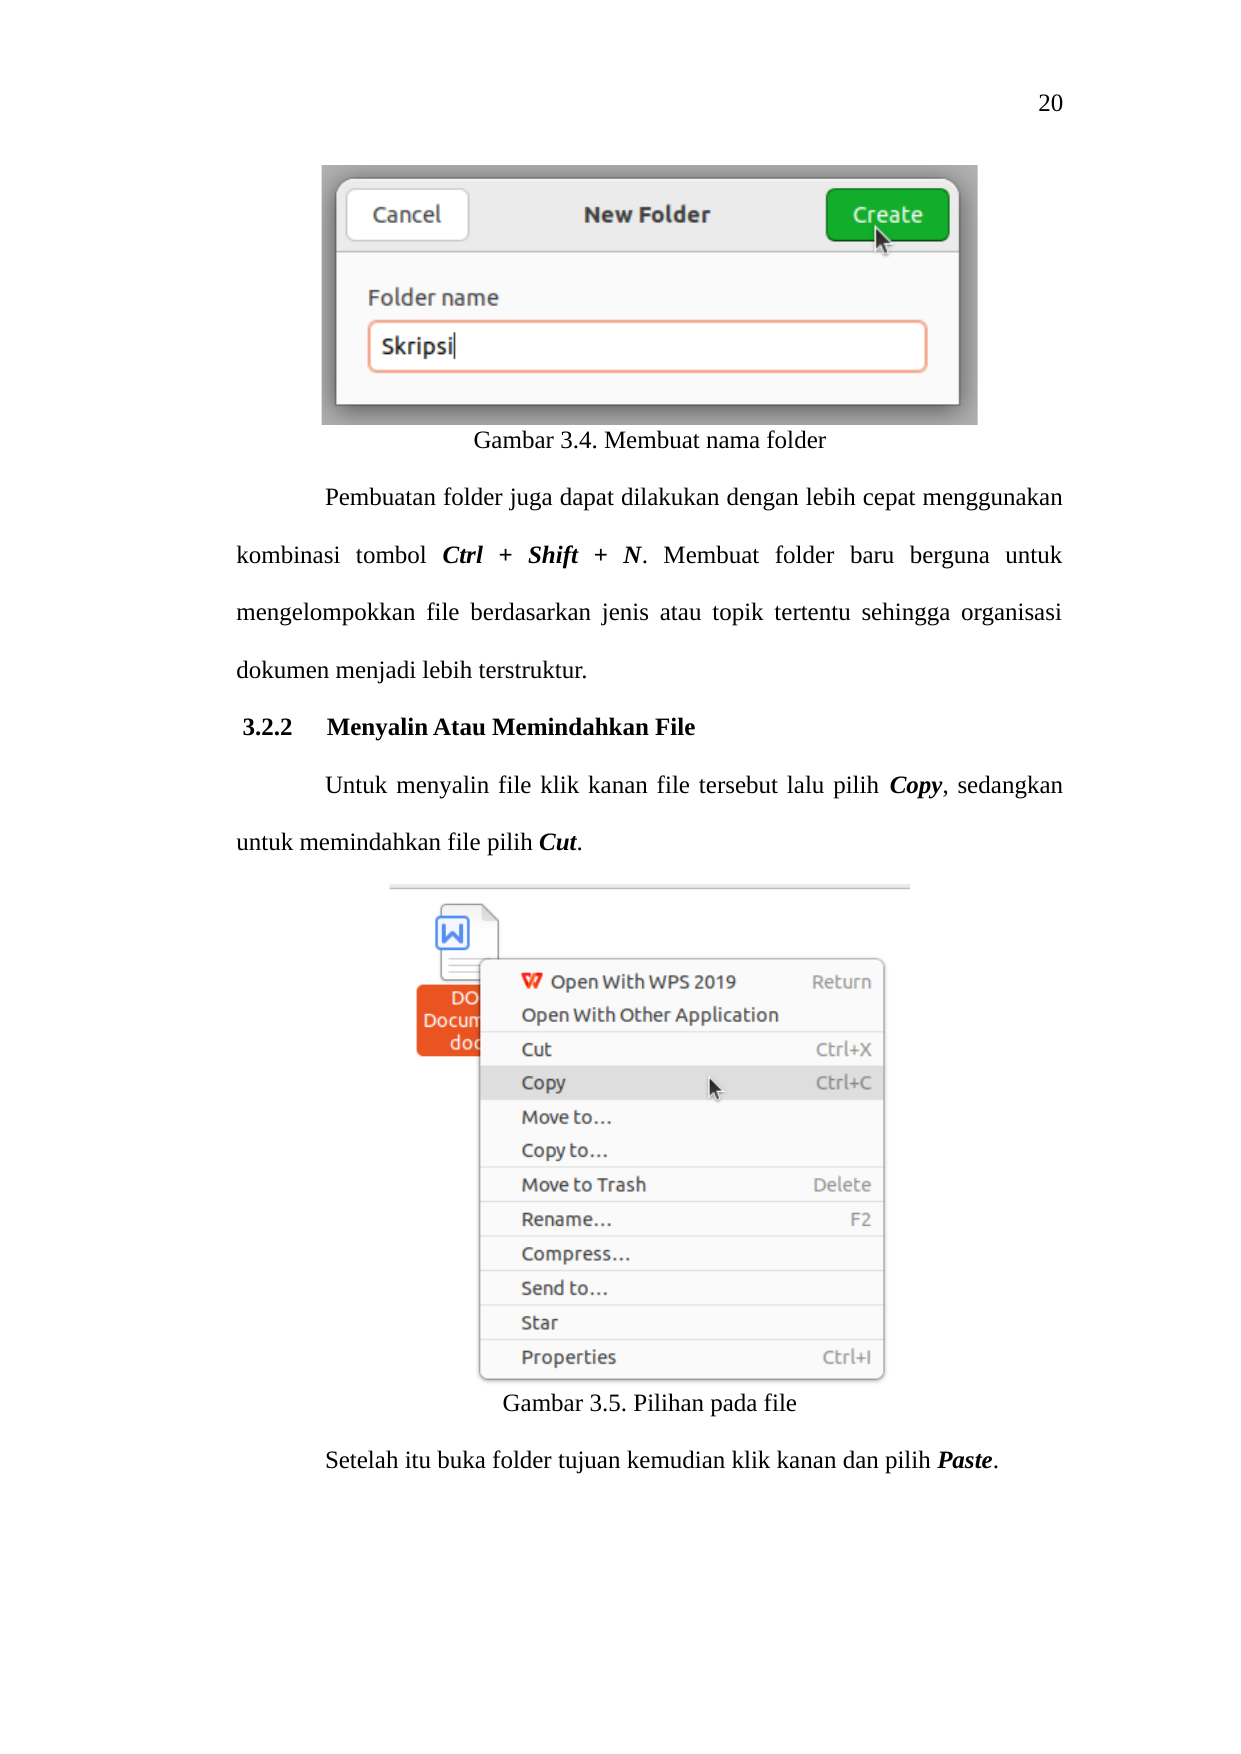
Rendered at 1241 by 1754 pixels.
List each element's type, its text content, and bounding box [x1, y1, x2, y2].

picture [389, 884, 910, 1388]
text Gambar 3.5. Pilihan pada file [389, 1388, 910, 1417]
text Untuk menyalin file klik kanan file tersebut lalu pilih Copy, sedangkan untuk memindahkan file pilih Cut. [236, 770, 1063, 856]
text Pembuatan folder juga dapat dilakukan dengan lebih cepat menggunakan kombinasi tombol Ctrl + Shift + N. Membuat folder baru berguna untuk mengelompokkan file berdasarkan jenis atau topik tertentu sehingga organisasi dokumen menjadi lebih terstruktur. [236, 482, 1063, 683]
text Gambar 3.4. Membuat nama folder [322, 425, 978, 453]
picture [321, 165, 978, 425]
text Setelah itu buka folder tujuan kemudian klik kanan dan pilih Paste. [236, 1445, 1063, 1474]
subtitle Menyalin atau Memindahkan File [236, 712, 1063, 741]
